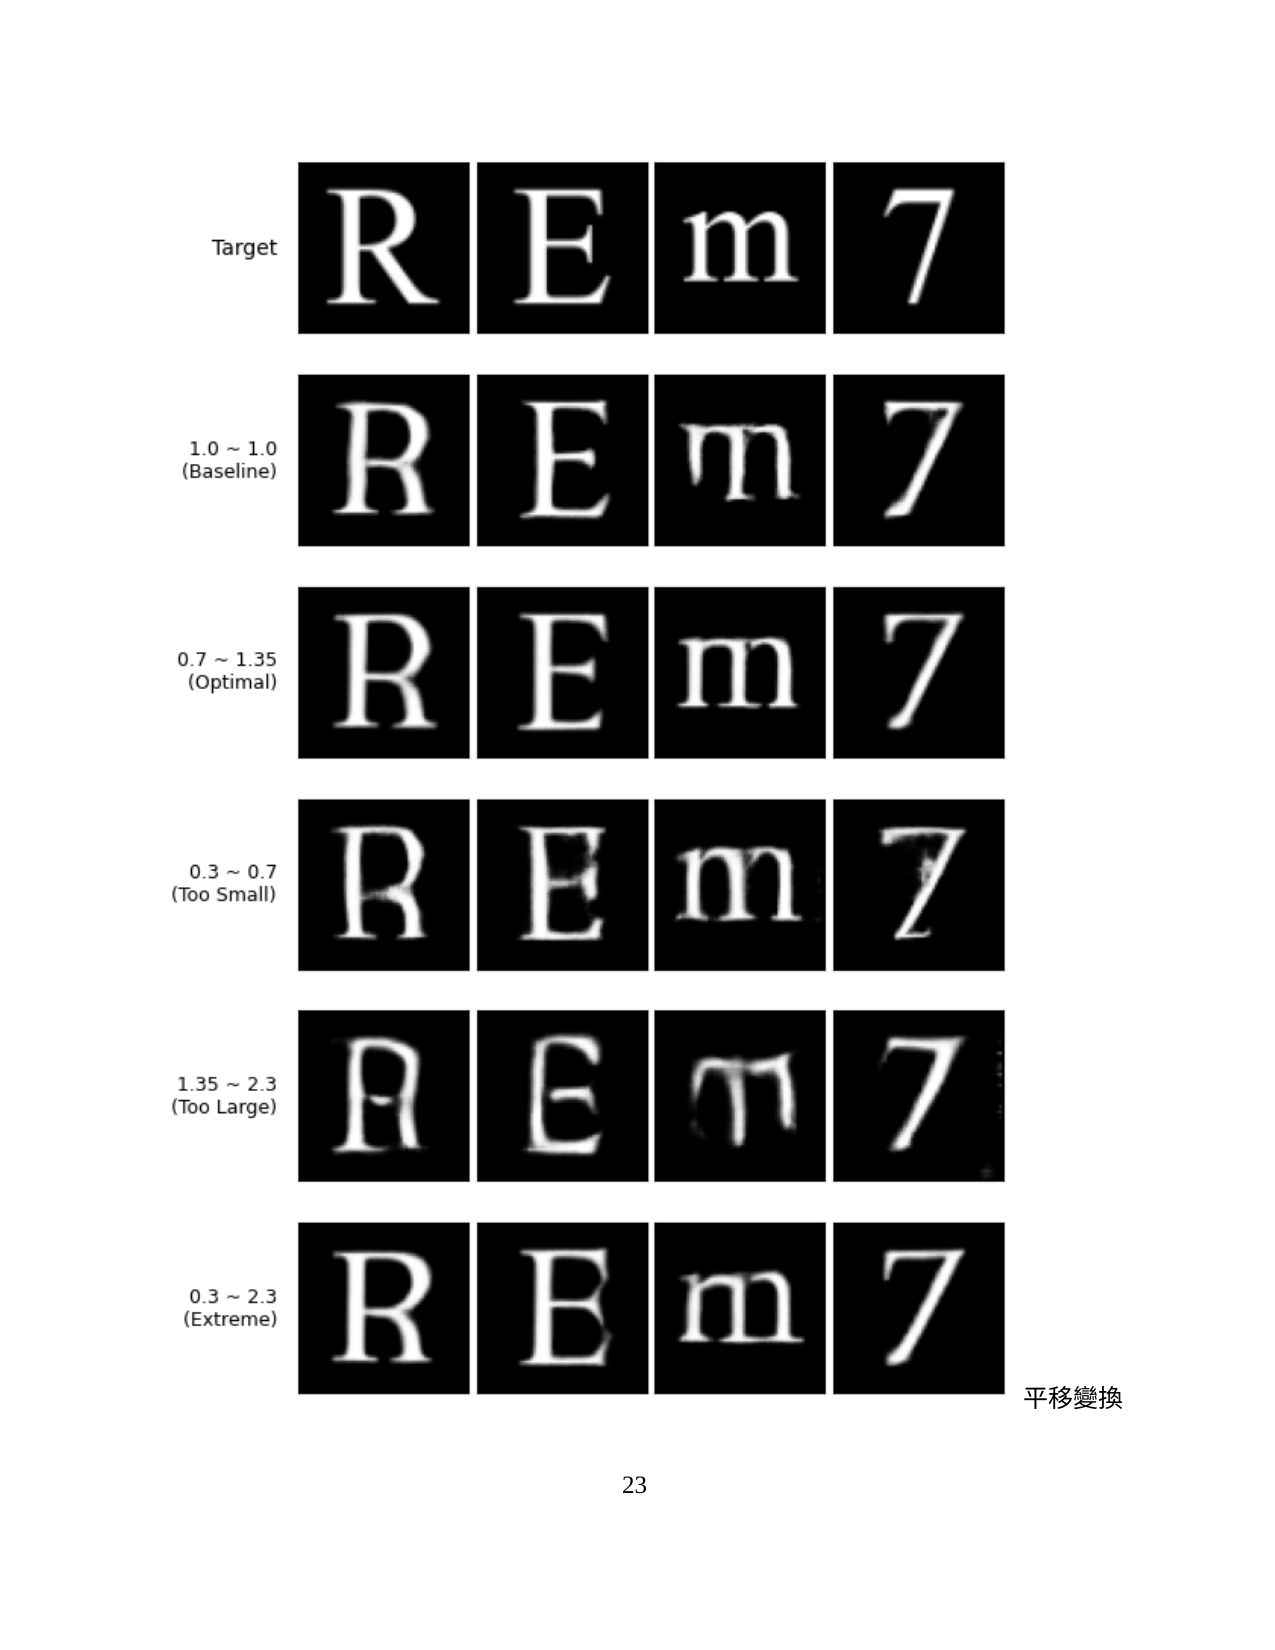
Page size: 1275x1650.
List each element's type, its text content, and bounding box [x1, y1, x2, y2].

text 平移變換 [150, 150, 1125, 1415]
picture [150, 150, 1017, 1408]
